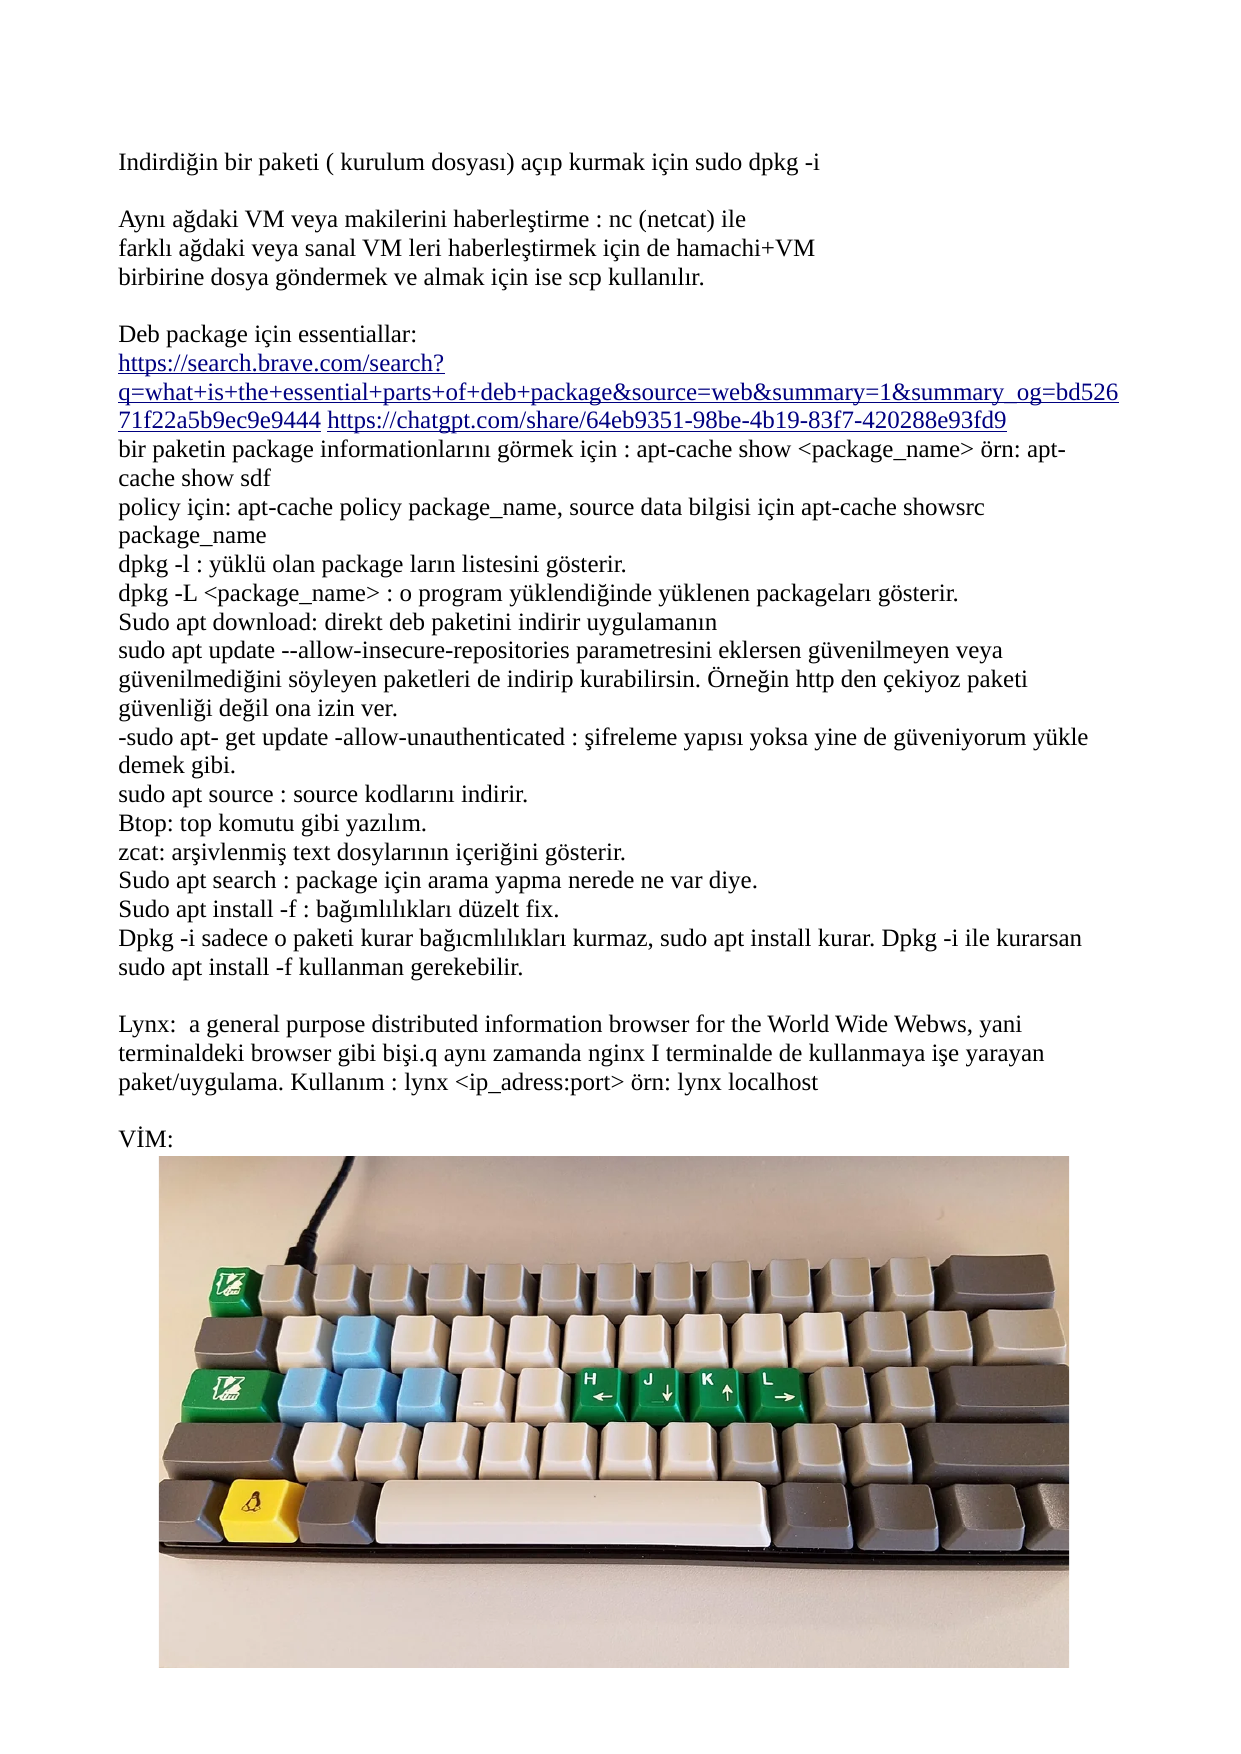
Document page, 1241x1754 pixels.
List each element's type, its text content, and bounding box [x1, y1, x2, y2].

picture [158, 1156, 1070, 1668]
text bir paketin package informationlarını görmek için : apt-cache show <package_name> örn: apt-cache show sdf policy için: apt-cache policy package_name, source data bilgisi için apt-cache showsrc package_name dpkg -l : yüklü olan package ların listesini gösterir. [118, 434, 1122, 578]
text sudo apt update --allow-insecure-repositories parametresini eklersen güvenilmeyen veya güvenilmediğini söyleyen paketleri de indirip kurabilirsin. Örneğin http den çekiyoz paketi güvenliği değil ona izin ver. -sudo apt- get update -allow-unauthenticated : şifreleme yapısı yoksa yine de güveniyorum yükle demek gibi. [118, 636, 1122, 779]
text Aynı ağdaki VM veya makilerini haberleştirme : nc (netcat) ile farklı ağdaki veya sanal VM leri haberleştirmek için de hamachi+VM [118, 176, 1122, 262]
text Lynx: a general purpose distributed information browser for the World Wide Webws, yani terminaldeki browser gibi bişi.q aynı zamanda nginx I terminalde de kullanmaya işe yarayan paket/uygulama. Kullanım : lynx <ip_adress:port> örn: lynx localhost [118, 1009, 1122, 1096]
text Deb package için essentiallar: https://search.brave.com/search?q=what+is+the+essential+parts+of+deb+package&source=web&summary=1&summary_og=bd52671f22a5b9ec9e9444 https://chatgpt.com/share/64eb9351-98be-4b19-83f7-420288e93fd9 [118, 319, 1122, 434]
text birbirine dosya göndermek ve almak için ise scp kullanılır. [118, 262, 1122, 291]
text Btop: top komutu gibi yazılım. [118, 808, 1122, 837]
text Sudo apt search : package için arama yapma nerede ne var diye. [118, 866, 1122, 894]
text sudo apt source : source kodlarını indirir. [118, 779, 1122, 808]
text dpkg -L <package_name> : o program yüklendiğinde yüklenen packageları gösterir. [118, 578, 1122, 607]
text Sudo apt install -f : bağımlılıkları düzelt fix. [118, 894, 1122, 923]
text VİM: [118, 1124, 1122, 1153]
text Sudo apt download: direkt deb paketini indirir uygulamanın [118, 607, 1122, 636]
text zcat: arşivlenmiş text dosylarının içeriğini gösterir. [118, 837, 1122, 866]
text Dpkg -i sadece o paketi kurar bağıcmlılıkları kurmaz, sudo apt install kurar. Dpkg -i ile kurarsan sudo apt install -f kullanman gerekebilir. [118, 923, 1122, 981]
text Indirdiğin bir paketi ( kurulum dosyası) açıp kurmak için sudo dpkg -i [118, 147, 1122, 176]
